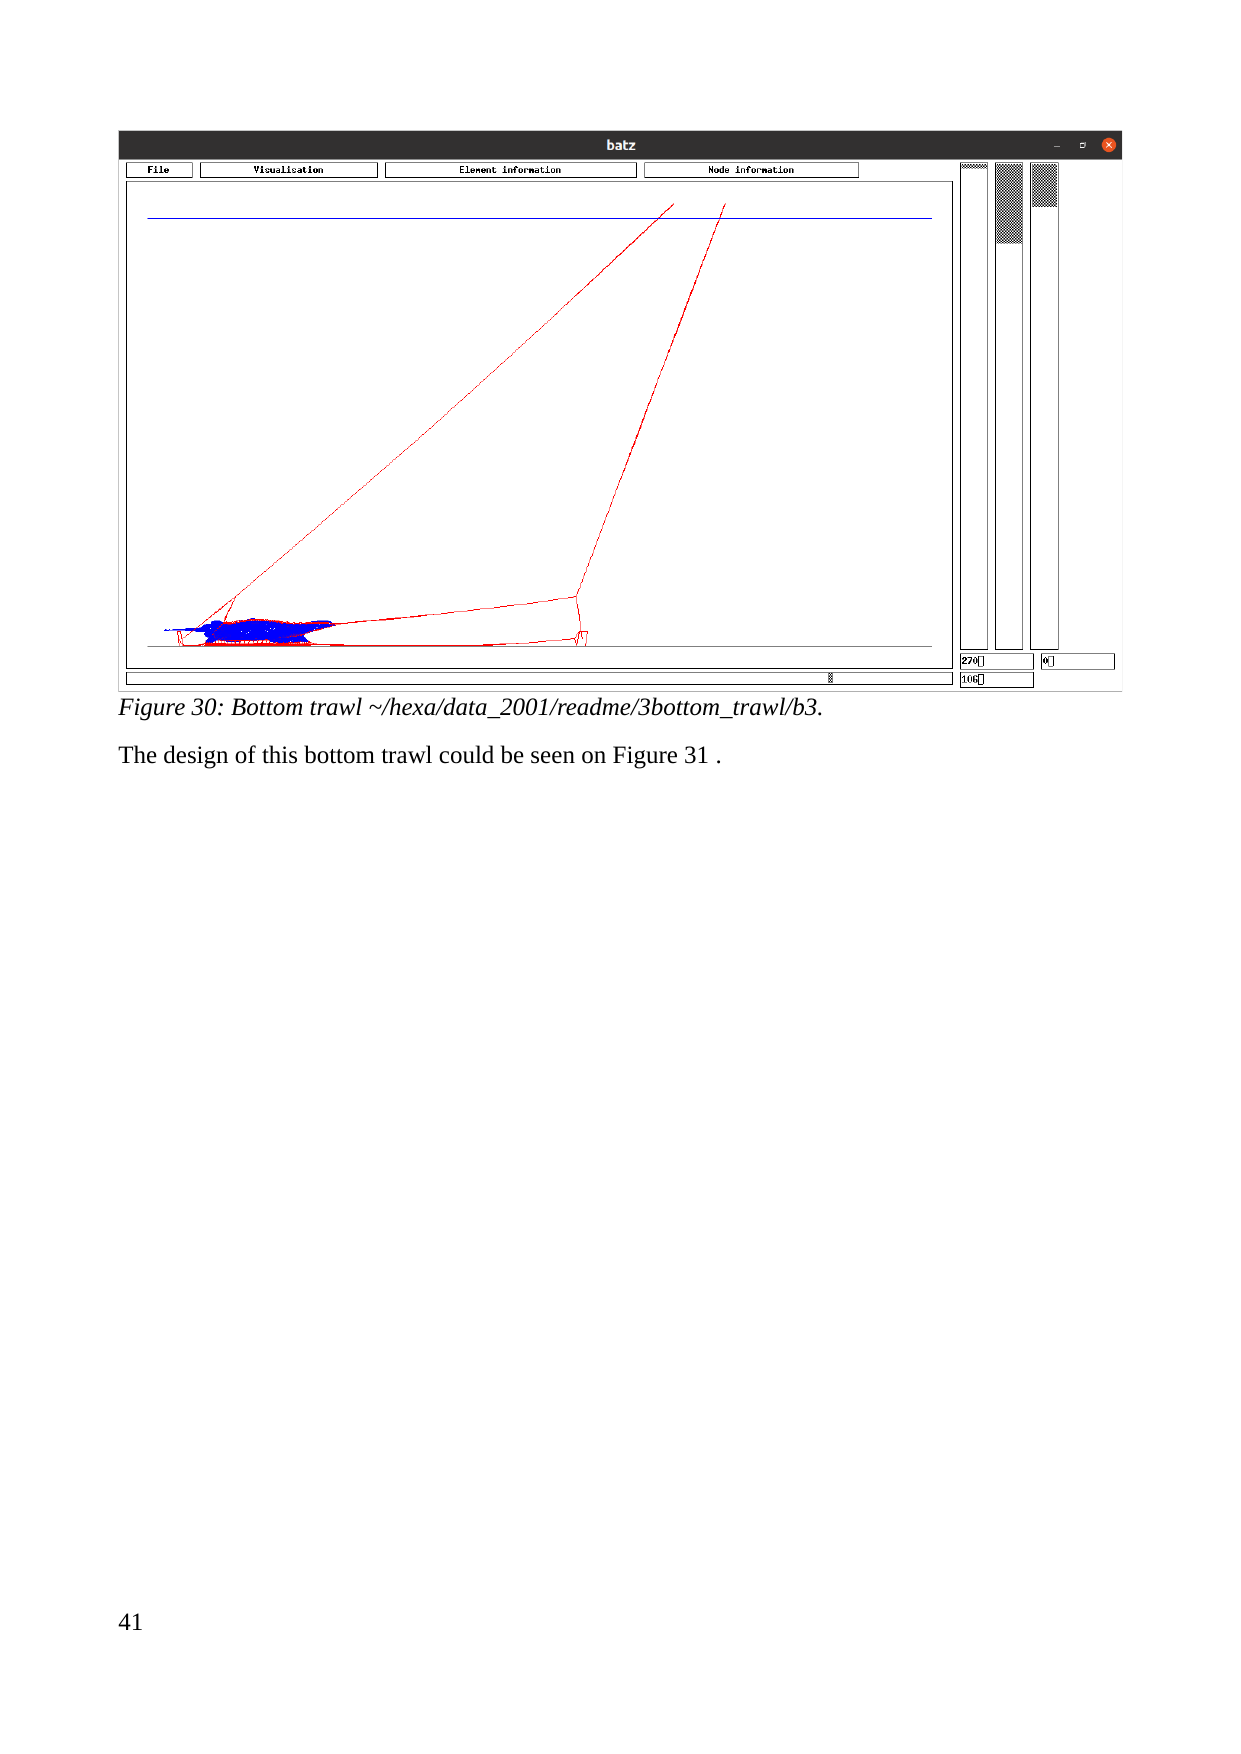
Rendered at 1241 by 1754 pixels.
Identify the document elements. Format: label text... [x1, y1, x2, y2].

text The design of this bottom trawl could be seen on Figure 31 . [118, 740, 1122, 768]
text Figure 30: Bottom trawl ~/hexa/data_2001/readme/3bottom_trawl/b3. [118, 692, 1122, 721]
picture [118, 130, 1123, 692]
